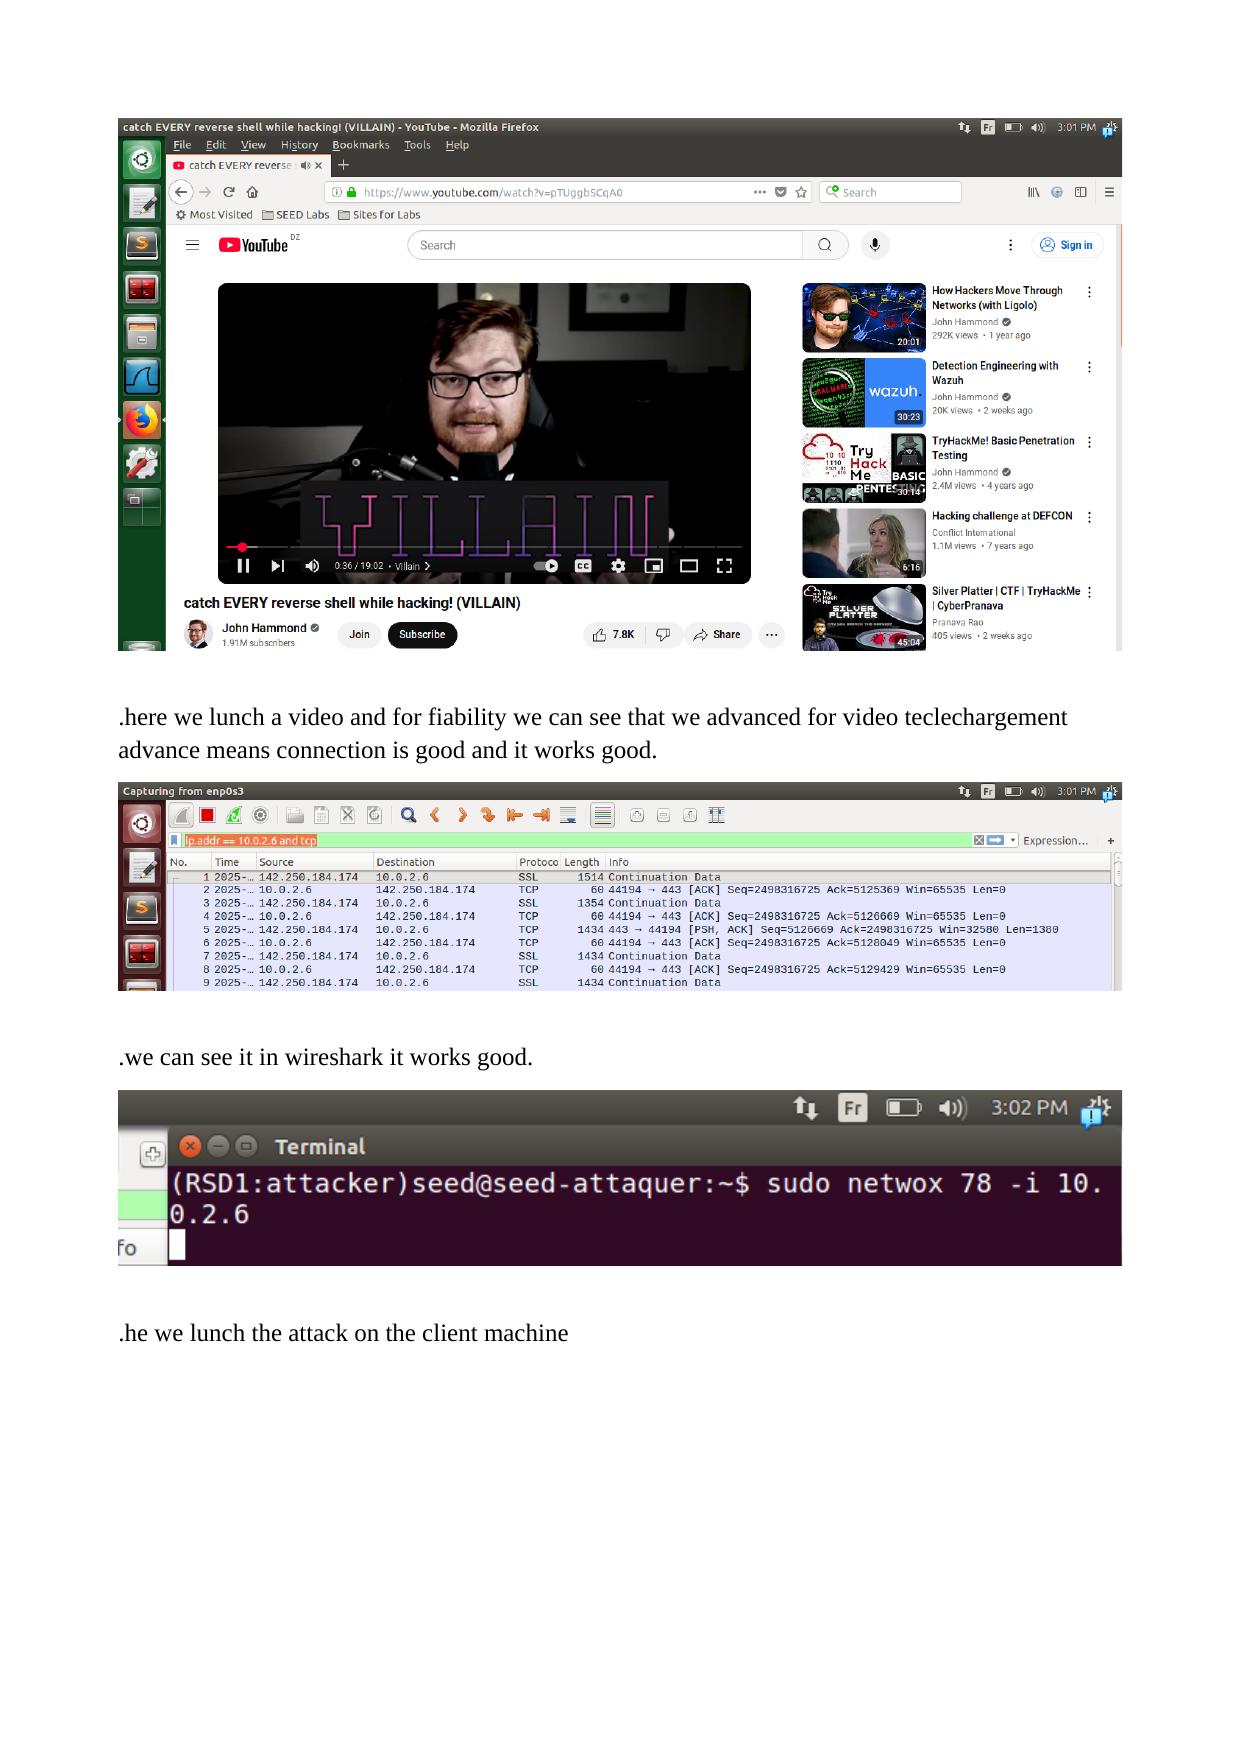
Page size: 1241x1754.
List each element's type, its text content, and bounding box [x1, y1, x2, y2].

text .we can see it in wireshark it works good. [118, 1042, 1122, 1071]
picture [118, 782, 1123, 991]
picture [118, 118, 1123, 651]
text .here we lunch a video and for fiability we can see that we advanced for video teclechargement advance means connection is good and it works good. [118, 702, 1122, 764]
text .he we lunch the attack on the client machine [118, 1318, 1122, 1347]
picture [118, 1090, 1123, 1266]
